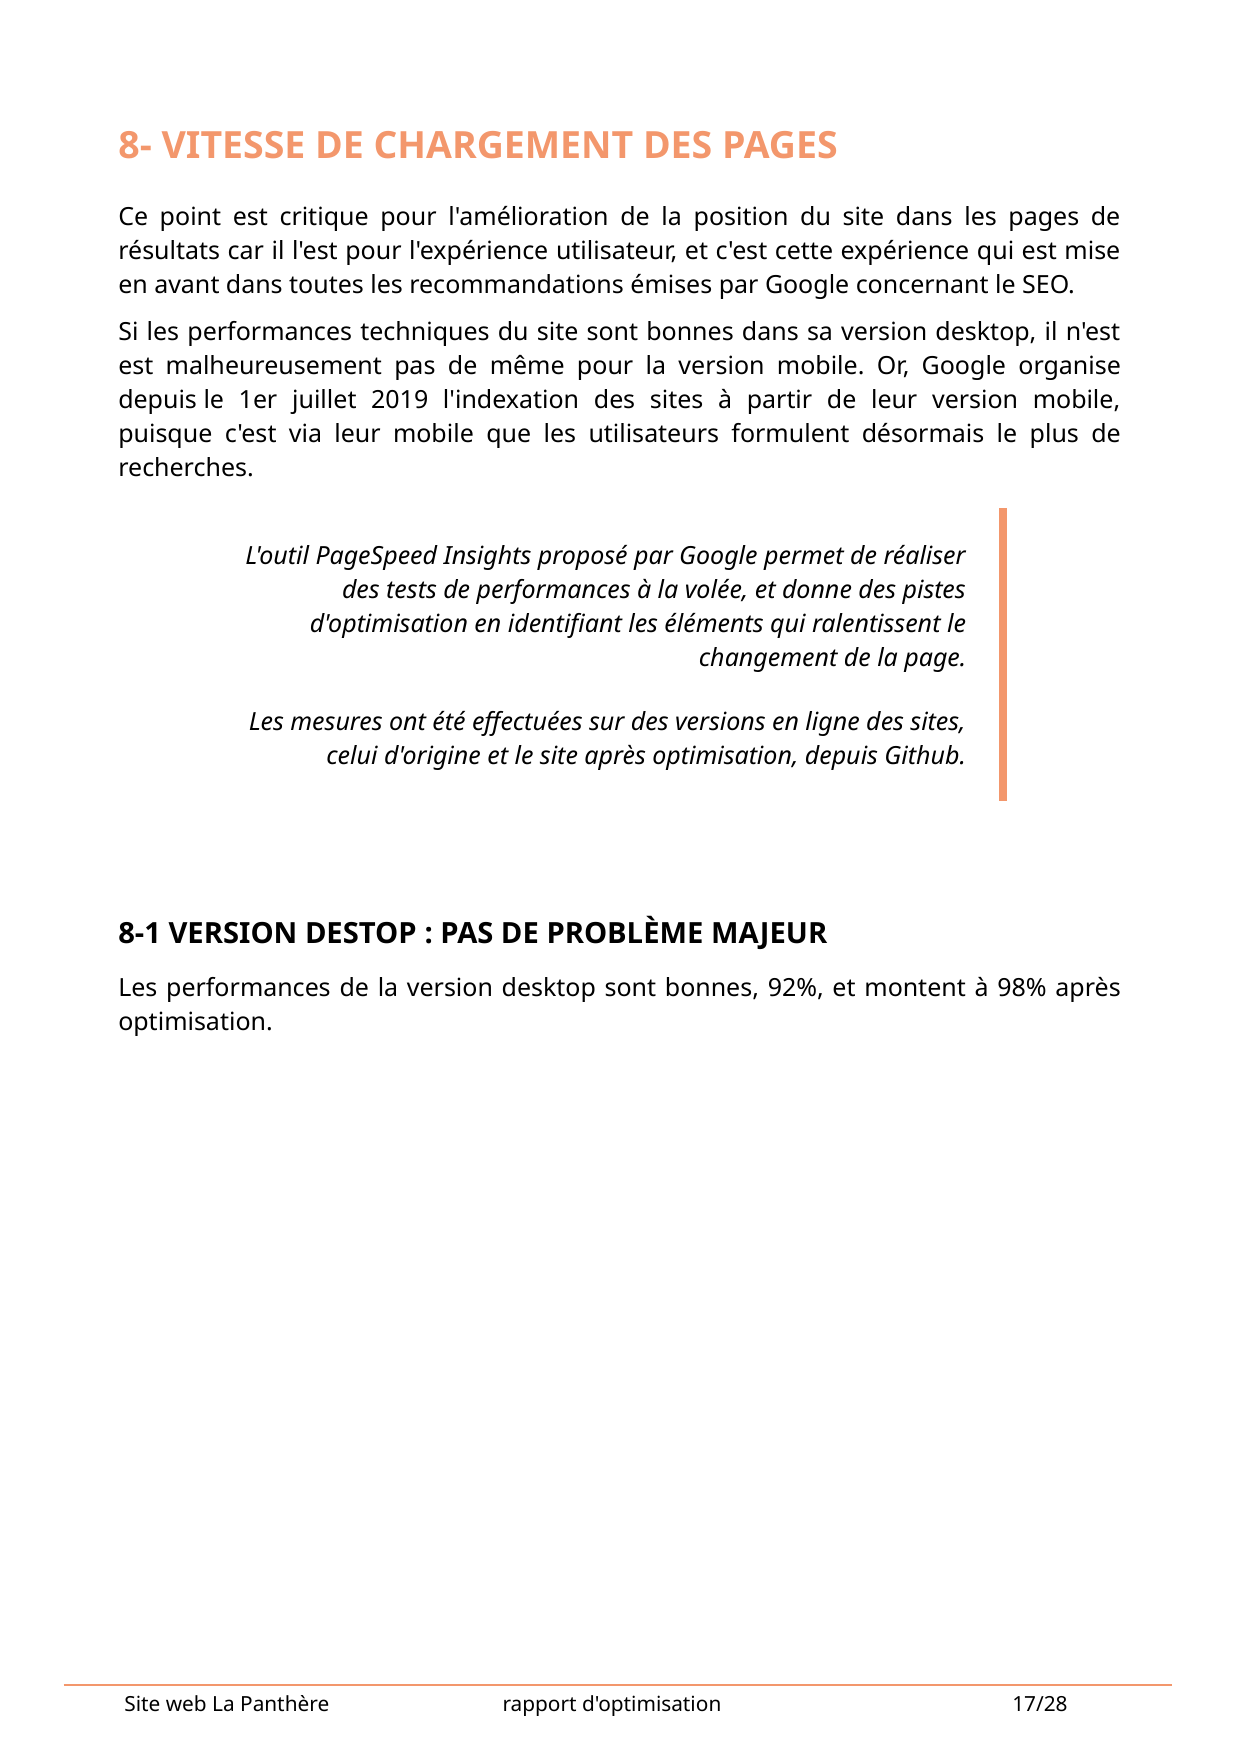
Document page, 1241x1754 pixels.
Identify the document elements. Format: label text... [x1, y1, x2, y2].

text Les performances de la version desktop sont bonnes, 92%, et montent à 98% après optimisation. [118, 969, 1122, 1037]
text 8- VITESSE DE CHARGEMENT DES PAGES [118, 118, 1122, 169]
text 8-1 VERSION DESTOP : PAS DE PROBLÈME MAJEUR [118, 912, 1122, 952]
text Ce point est critique pour l'amélioration de la position du site dans les pages de résultats car il l'est pour l'expérience utilisateur, et c'est cette expérience qui est mise en avant dans toutes les recommandations émises par Google concernant le SEO. [118, 199, 1122, 301]
text Si les performances techniques du site sont bonnes dans sa version desktop, il n'est est malheureusement pas de même pour la version mobile. Or, Google organise depuis le 1er juillet 2019 l'indexation des sites à partir de leur version mobile, puisque c'est via leur mobile que les utilisateurs formulent désormais le plus de recherches. [118, 313, 1122, 484]
text L'outil PageSpeed Insights proposé par Google permet de réaliser des tests de performances à la volée, et donne des pistes d'optimisation en identifiant les éléments qui ralentissent le changement de la page. [174, 508, 999, 674]
text Les mesures ont été effectuées sur des versions en ligne des sites, celui d'origine et le site après optimisation, depuis Github. [174, 674, 999, 801]
